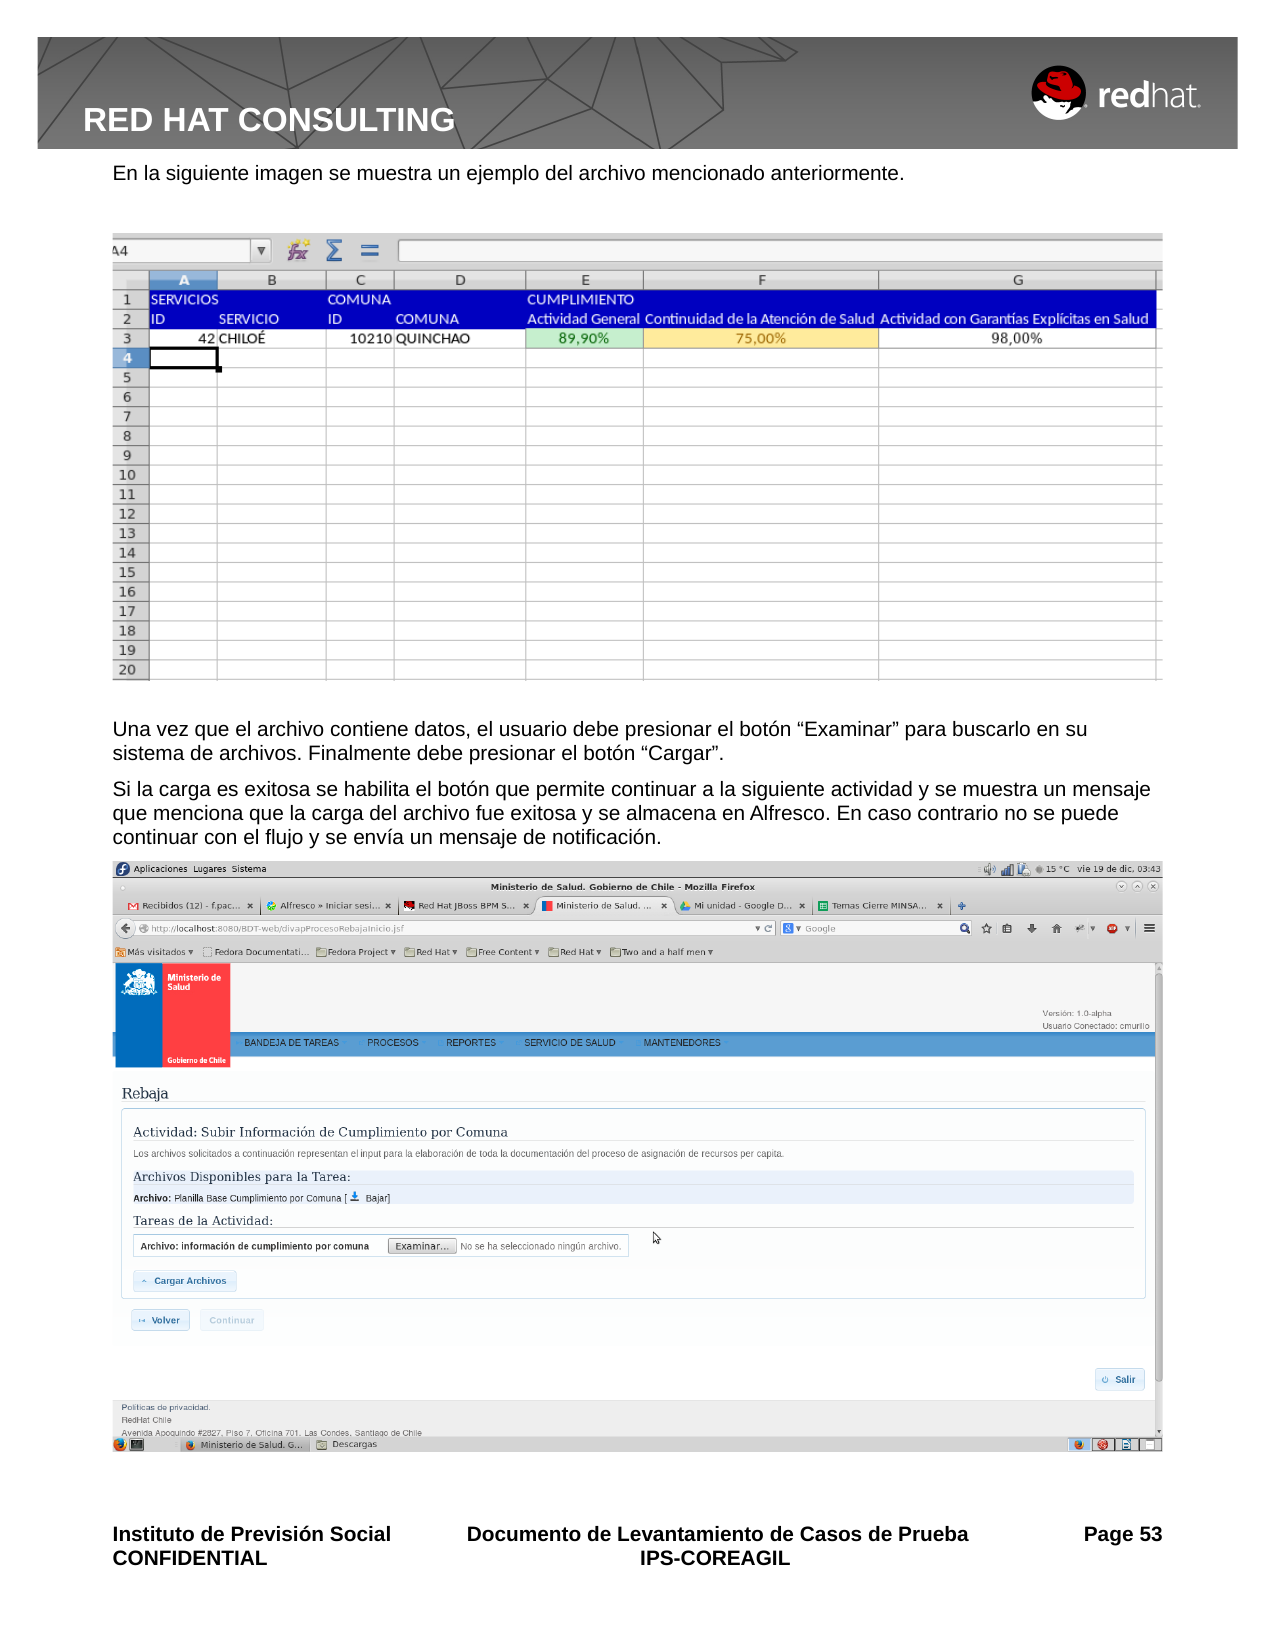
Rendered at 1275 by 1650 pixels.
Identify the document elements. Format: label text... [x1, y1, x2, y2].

picture [112, 233, 1163, 681]
text Una vez que el archivo contiene datos, el usuario debe presionar el botón “Examinar” para buscarlo en su sistema de archivos. Finalmente debe presionar el botón “Cargar”. [112, 717, 1162, 764]
picture [112, 861, 1163, 1452]
picture [37, 37, 1238, 149]
text En la siguiente imagen se muestra un ejemplo del archivo mencionado anteriormente. [112, 161, 1162, 185]
text Si la carga es exitosa se habilita el botón que permite continuar a la siguiente actividad y se muestra un mensaje que menciona que la carga del archivo fue exitosa y se almacena en Alfresco. En caso contrario no se puede continuar con el flujo y se envía un mensaje de notificación. [112, 777, 1162, 849]
